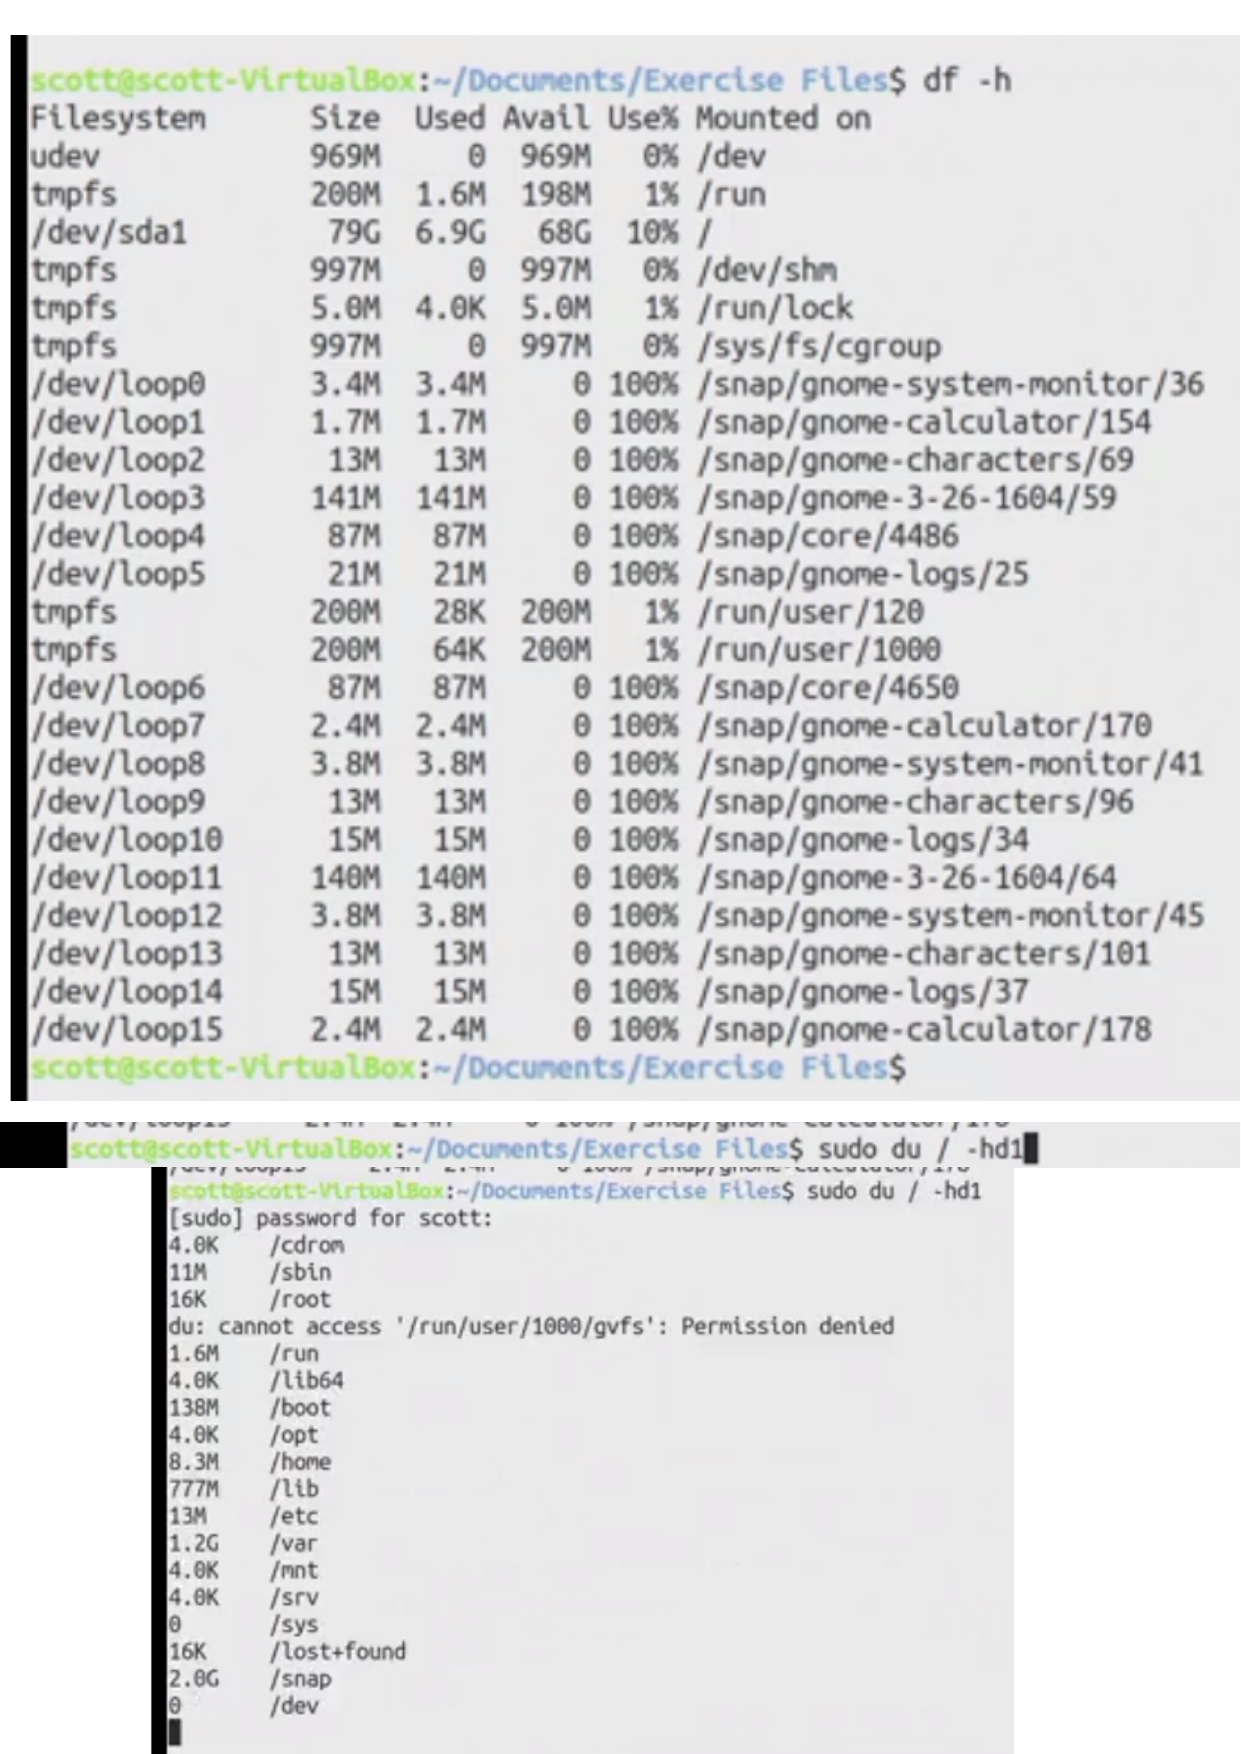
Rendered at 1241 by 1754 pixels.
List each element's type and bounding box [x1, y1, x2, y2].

picture [10, 35, 885, 1101]
picture [0, 1152, 1241, 1754]
